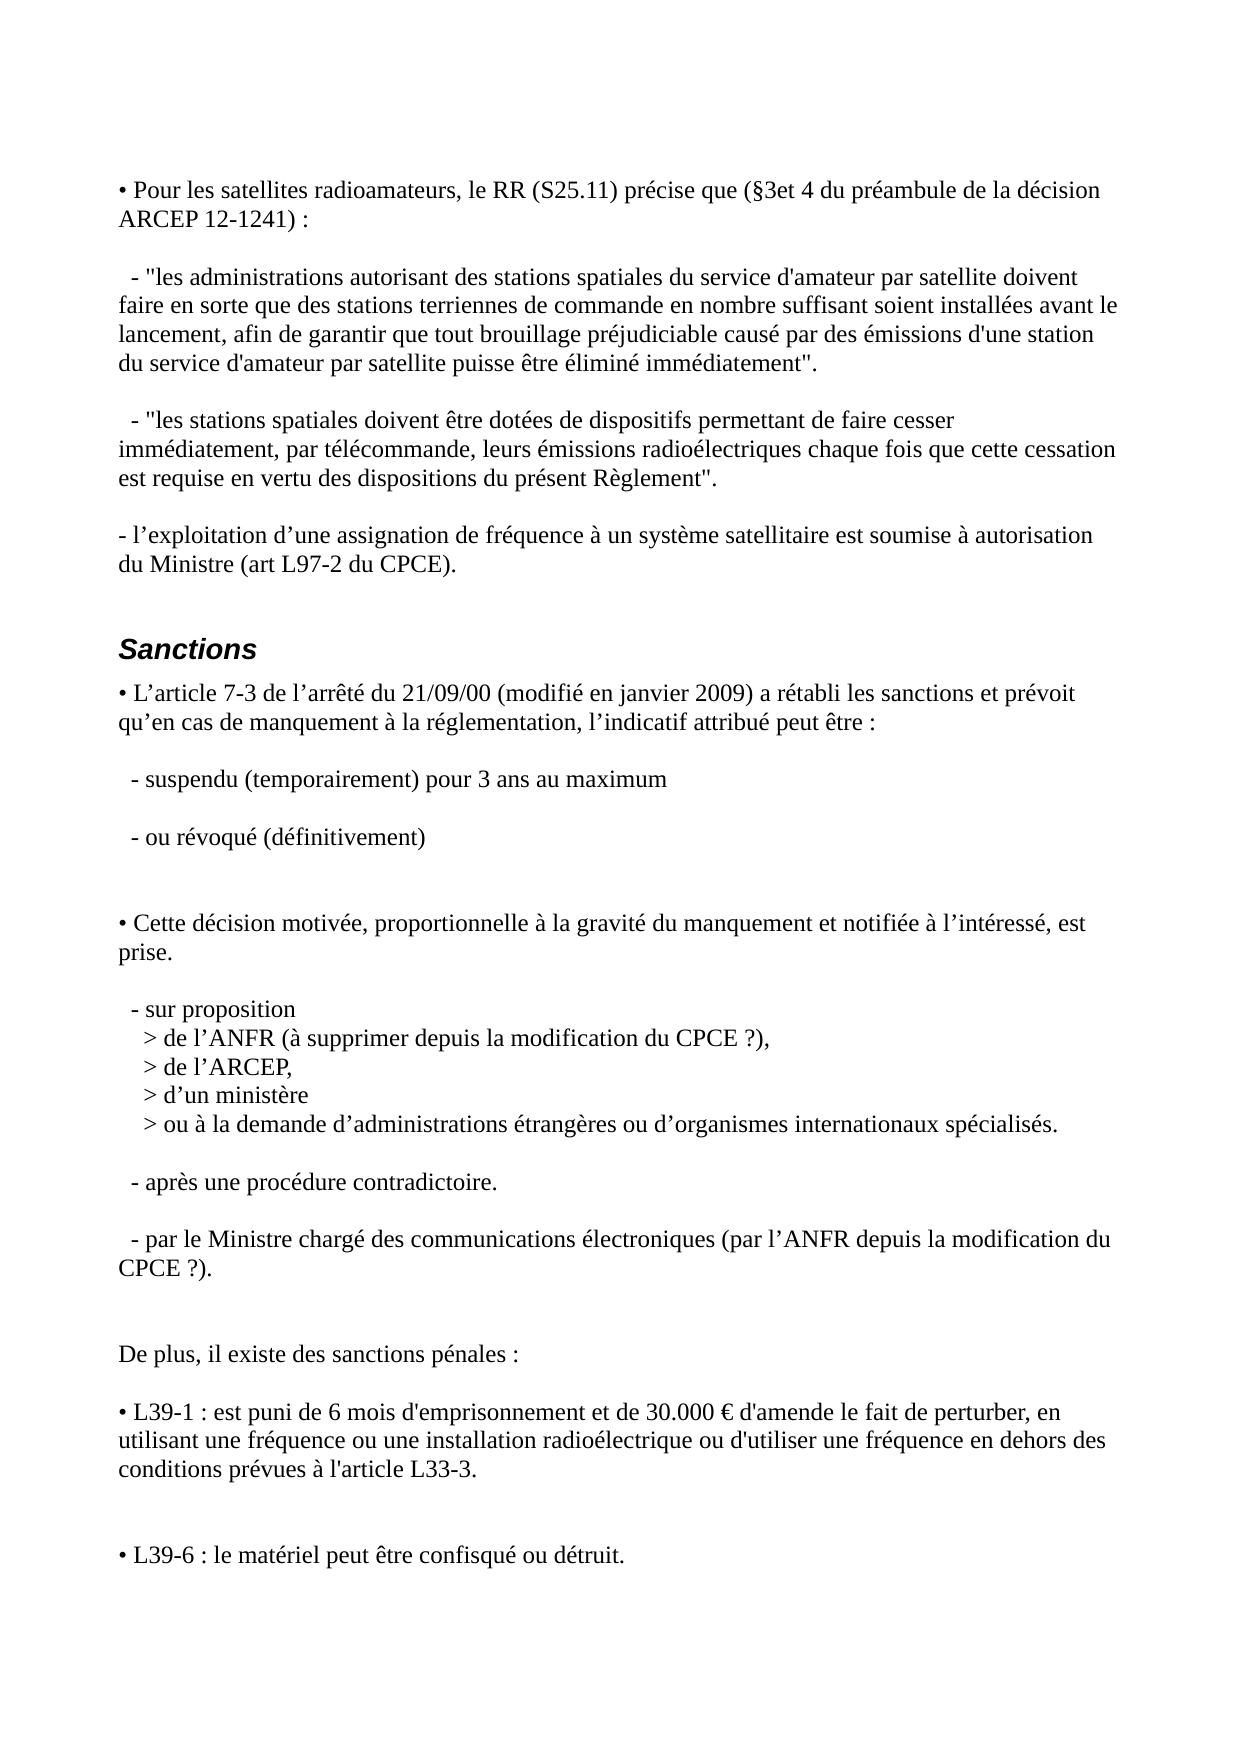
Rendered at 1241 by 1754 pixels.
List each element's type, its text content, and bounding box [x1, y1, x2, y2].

text > ou à la demande d’administrations étrangères ou d’organismes internationaux spécialisés. [118, 1109, 1122, 1138]
text - "les administrations autorisant des stations spatiales du service d'amateur par satellite doivent faire en sorte que des stations terriennes de commande en nombre suffisant soient installées avant le lancement, afin de garantir que tout brouillage préjudiciable causé par des émissions d'une station du service d'amateur par satellite puisse être éliminé immédiatement". [118, 262, 1122, 377]
text - suspendu (temporairement) pour 3 ans au maximum [118, 764, 1122, 793]
text - par le Ministre chargé des communications électroniques (par l’ANFR depuis la modification du CPCE ?). [118, 1224, 1122, 1282]
text > de l’ANFR (à supprimer depuis la modification du CPCE ?), [118, 1023, 1122, 1052]
text - l’exploitation d’une assignation de fréquence à un système satellitaire est soumise à autorisation du Ministre (art L97-2 du CPCE). [118, 521, 1122, 578]
text - "les stations spatiales doivent être dotées de dispositifs permettant de faire cesser immédiatement, par télécommande, leurs émissions radioélectriques chaque fois que cette cessation est requise en vertu des dispositions du présent Règlement". [118, 406, 1122, 492]
subtitle Sanctions [118, 632, 1122, 665]
text De plus, il existe des sanctions pénales : [118, 1339, 1122, 1368]
text - ou révoqué (définitivement) [118, 822, 1122, 850]
text • Cette décision motivée, proportionnelle à la gravité du manquement et notifiée à l’intéressé, est prise. [118, 908, 1122, 965]
text > de l’ARCEP, [118, 1052, 1122, 1080]
text > d’un ministère [118, 1080, 1122, 1109]
text • Pour les satellites radioamateurs, le RR (S25.11) précise que (§3et 4 du préambule de la décision ARCEP 12-1241) : [118, 176, 1122, 233]
text - après une procédure contradictoire. [118, 1167, 1122, 1195]
text • L39-1 : est puni de 6 mois d'emprisonnement et de 30.000 € d'amende le fait de perturber, en utilisant une fréquence ou une installation radioélectrique ou d'utiliser une fréquence en dehors des conditions prévues à l'article L33-3. [118, 1397, 1122, 1483]
text • L’article 7-3 de l’arrêté du 21/09/00 (modifié en janvier 2009) a rétabli les sanctions et prévoit qu’en cas de manquement à la réglementation, l’indicatif attribué peut être : [118, 678, 1122, 735]
text • L39-6 : le matériel peut être confisqué ou détruit. [118, 1540, 1122, 1569]
text - sur proposition [118, 994, 1122, 1023]
